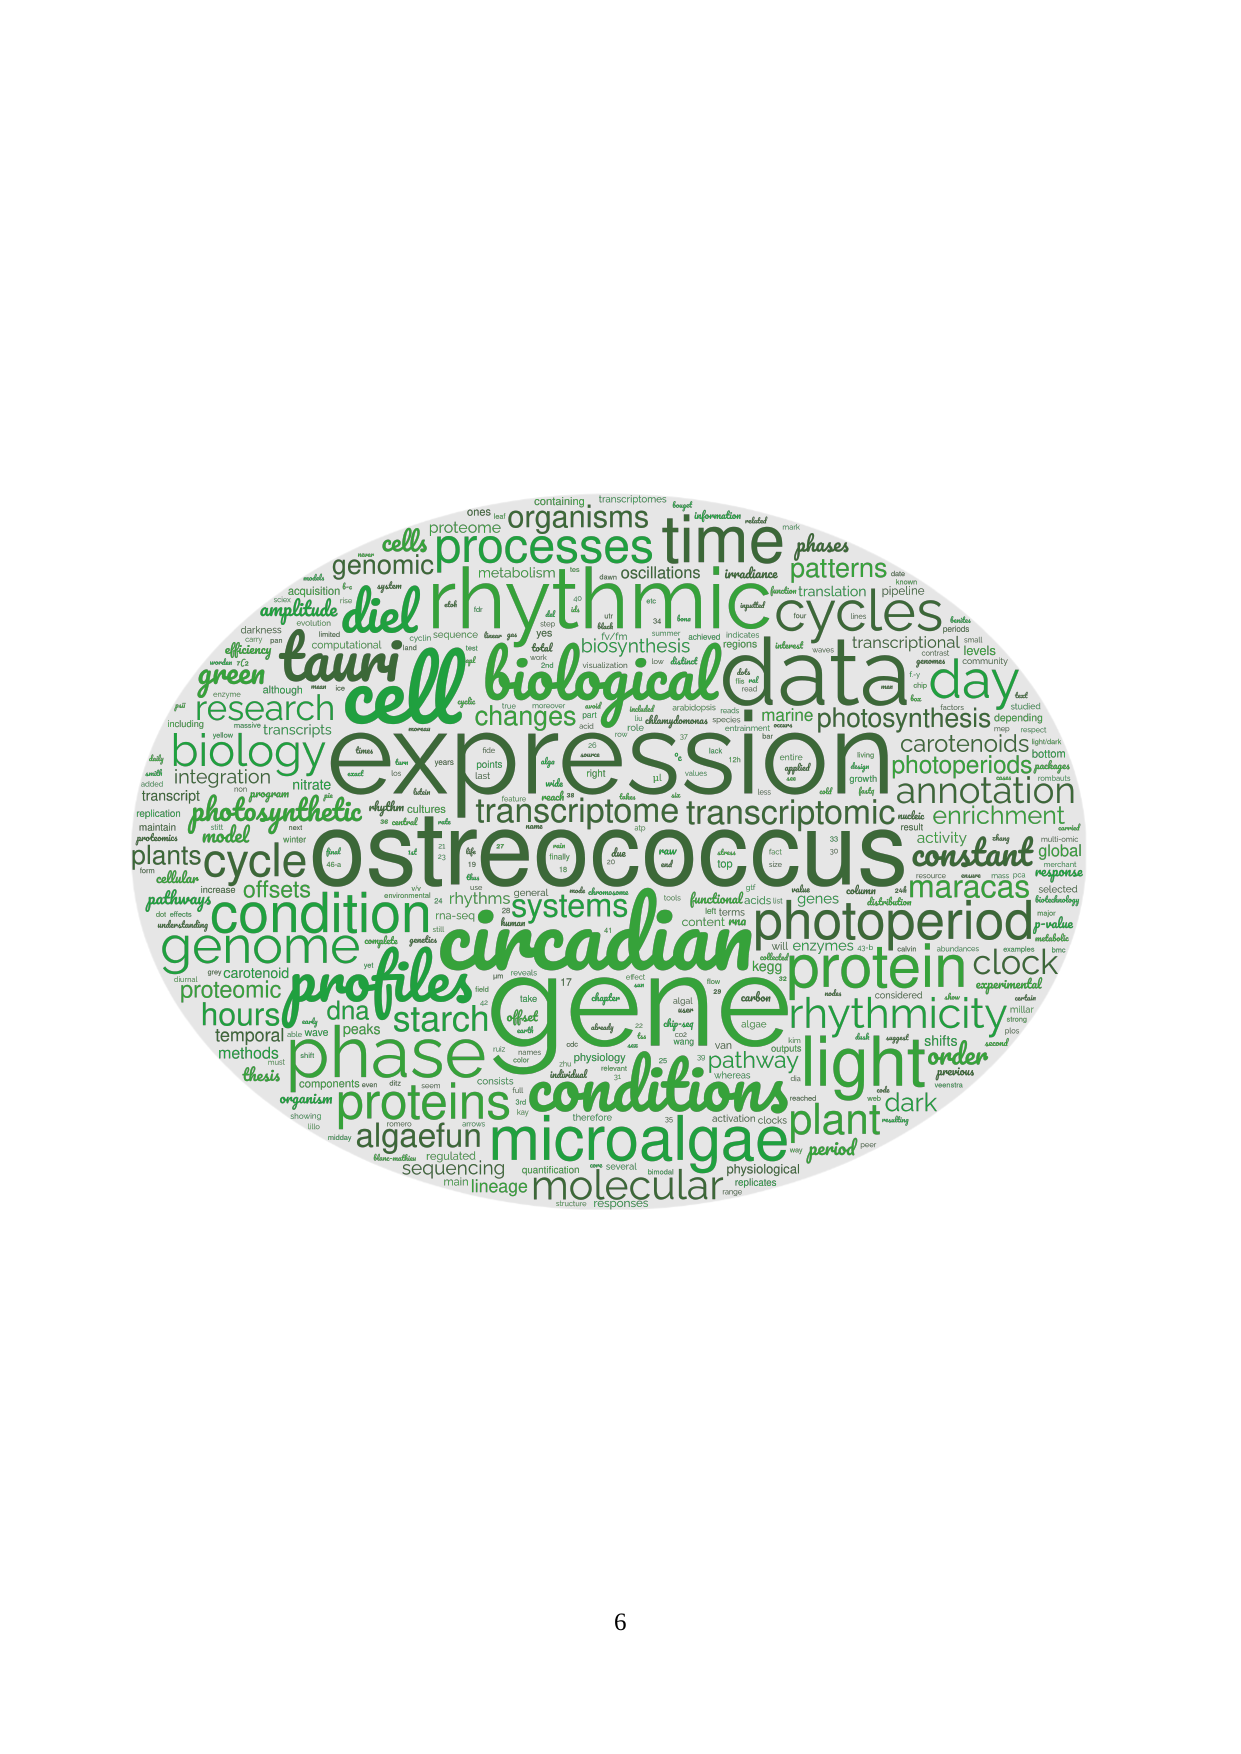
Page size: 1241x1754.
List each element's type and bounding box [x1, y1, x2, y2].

picture [106, 350, 1111, 1354]
